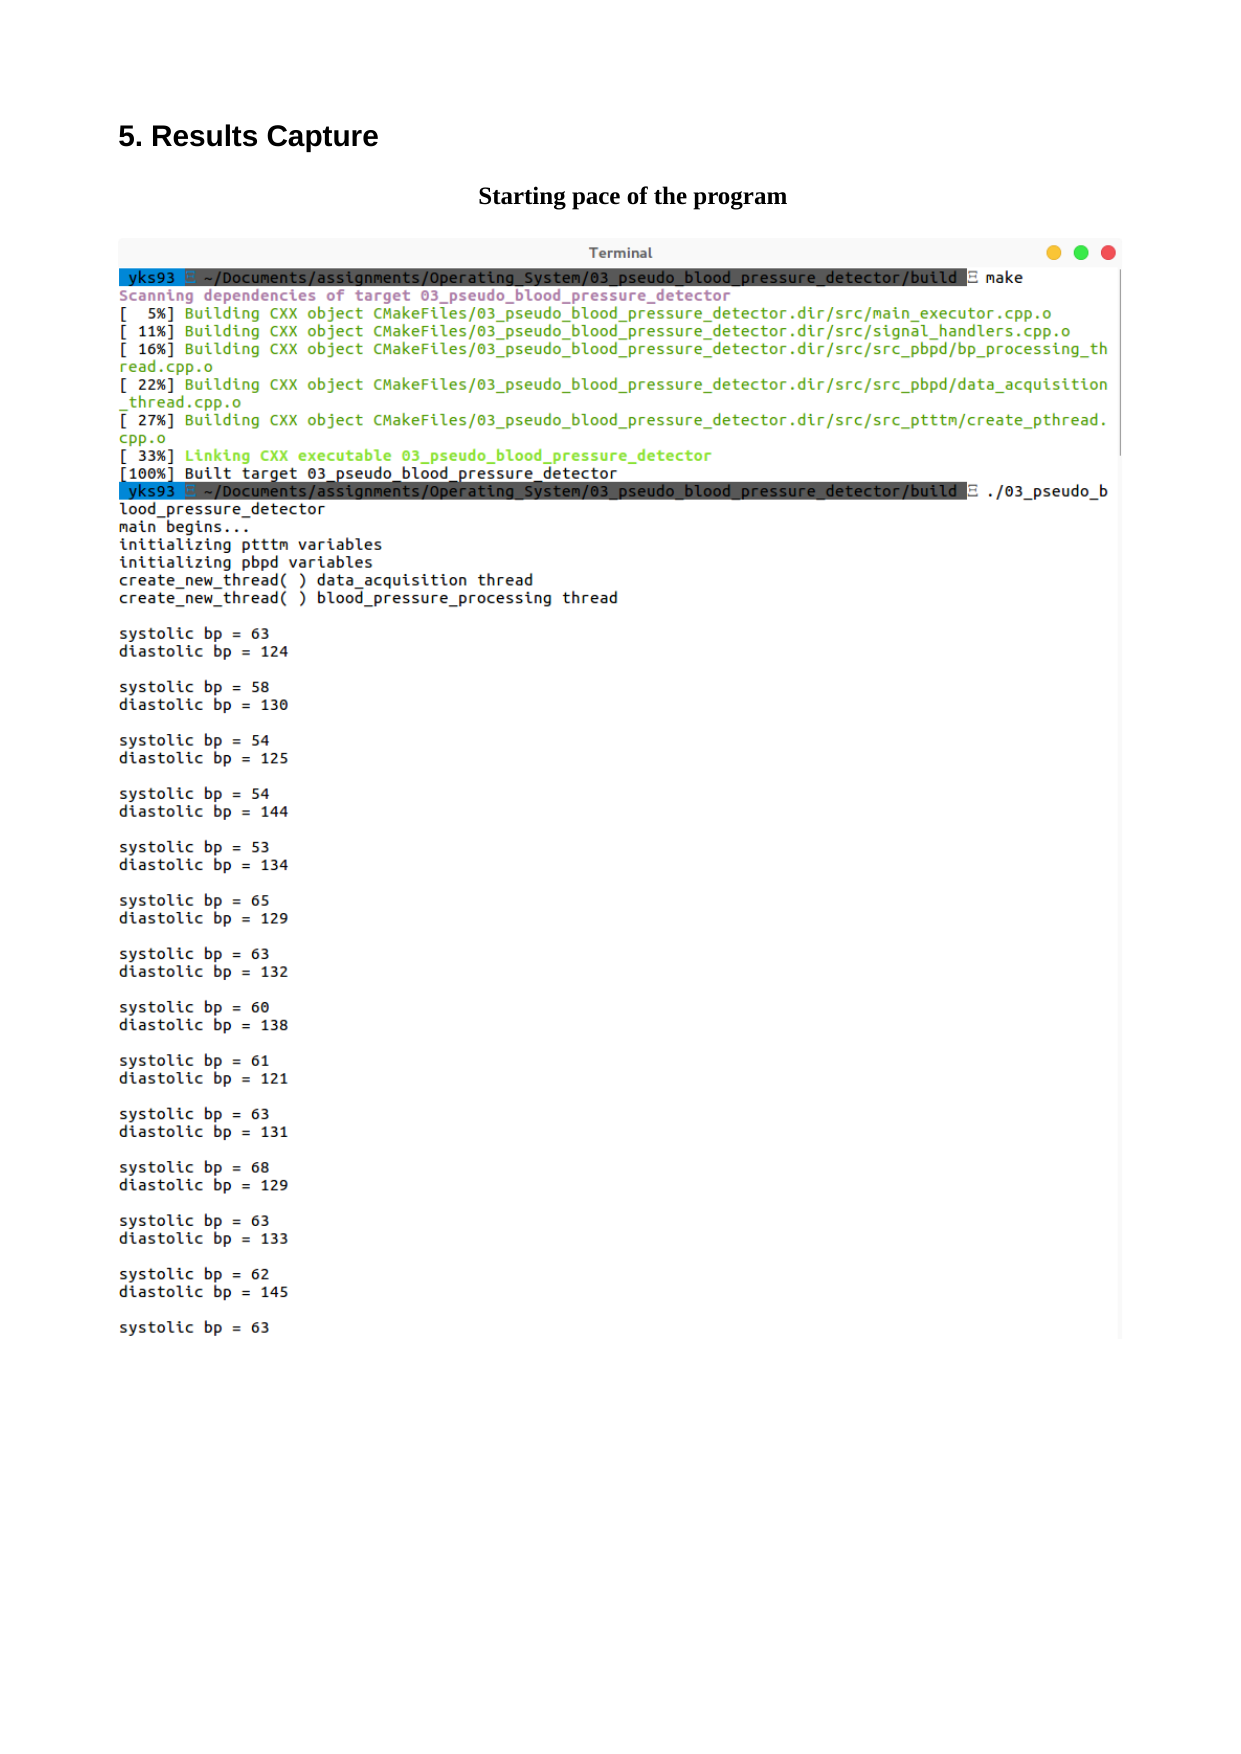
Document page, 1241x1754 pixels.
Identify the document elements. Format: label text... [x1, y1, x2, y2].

text 5. Results Capture [118, 118, 1122, 152]
text Starting pace of the program [118, 181, 1122, 210]
picture [118, 238, 1123, 1339]
